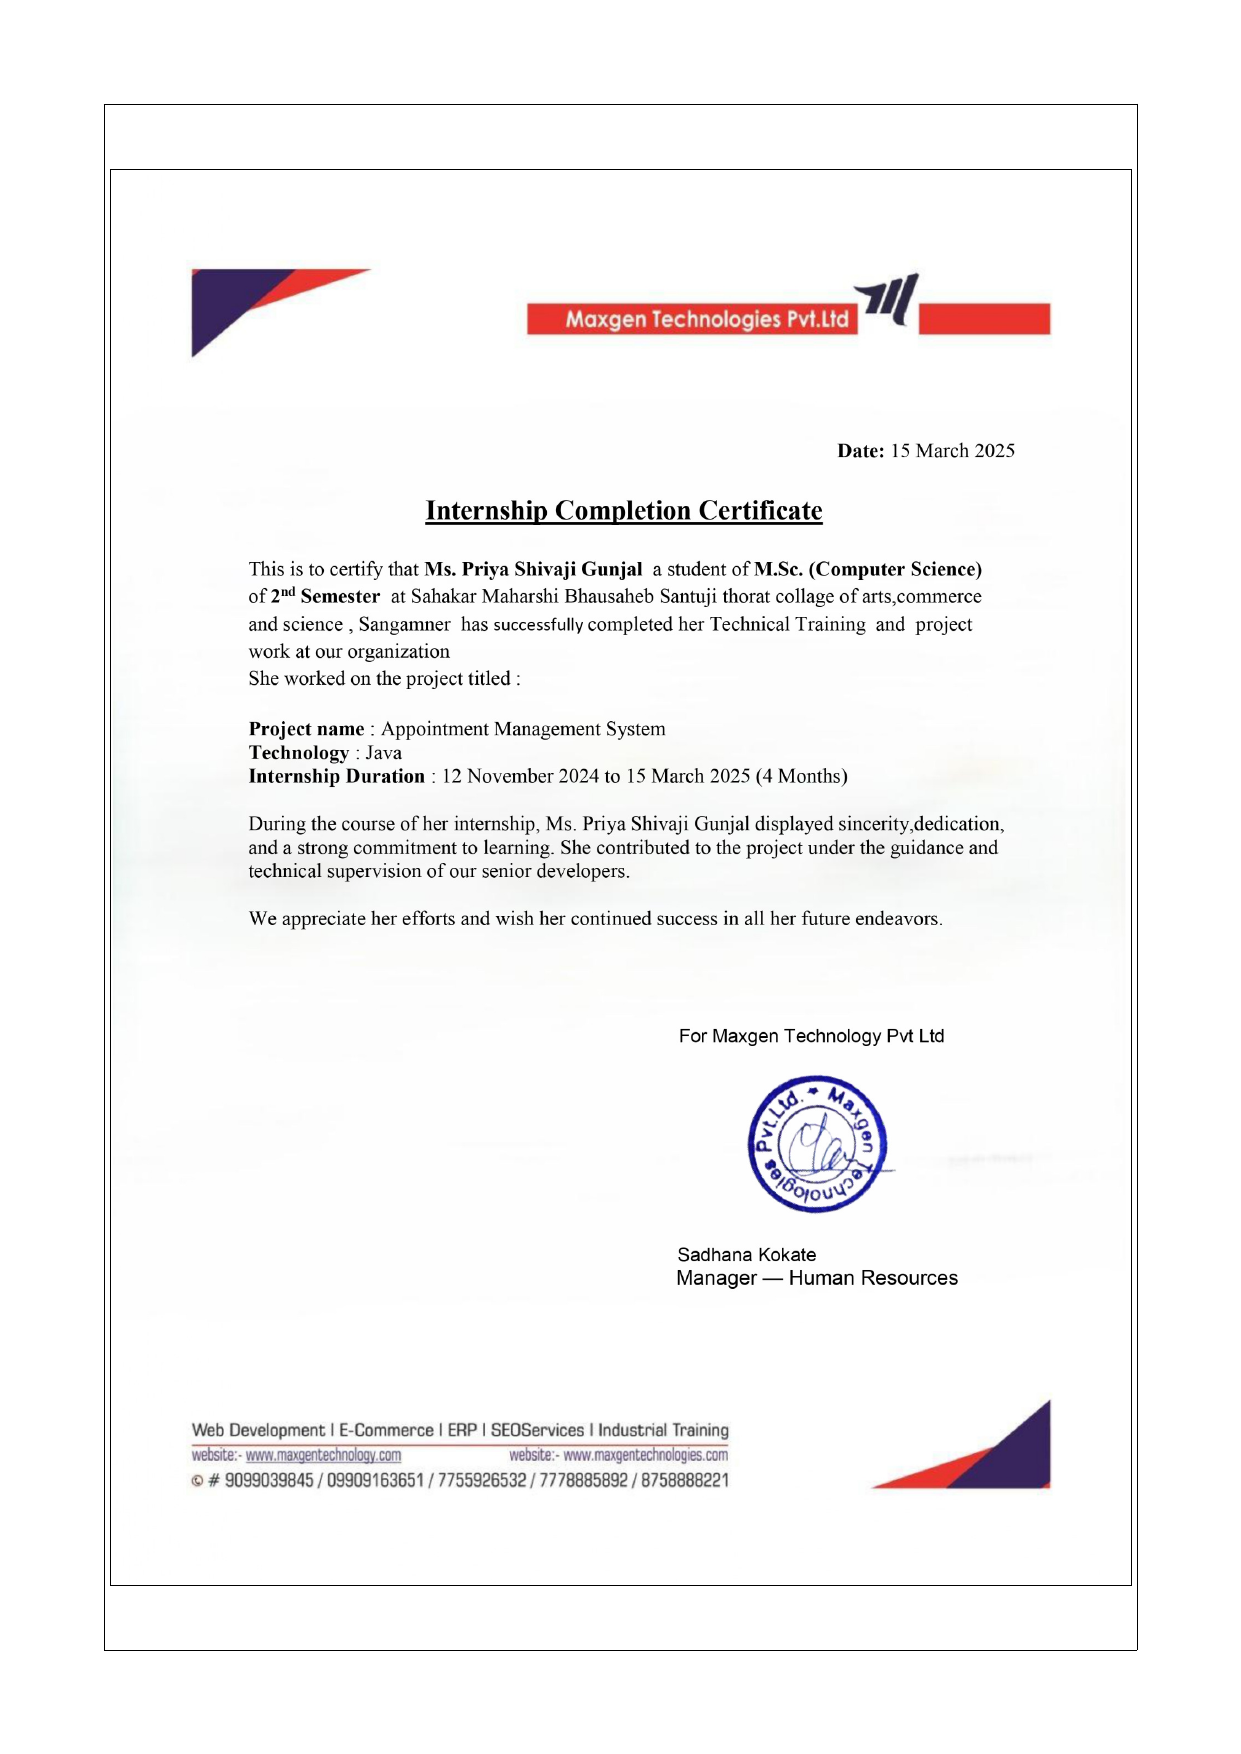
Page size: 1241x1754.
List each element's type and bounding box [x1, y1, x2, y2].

picture [112, 171, 1128, 1583]
